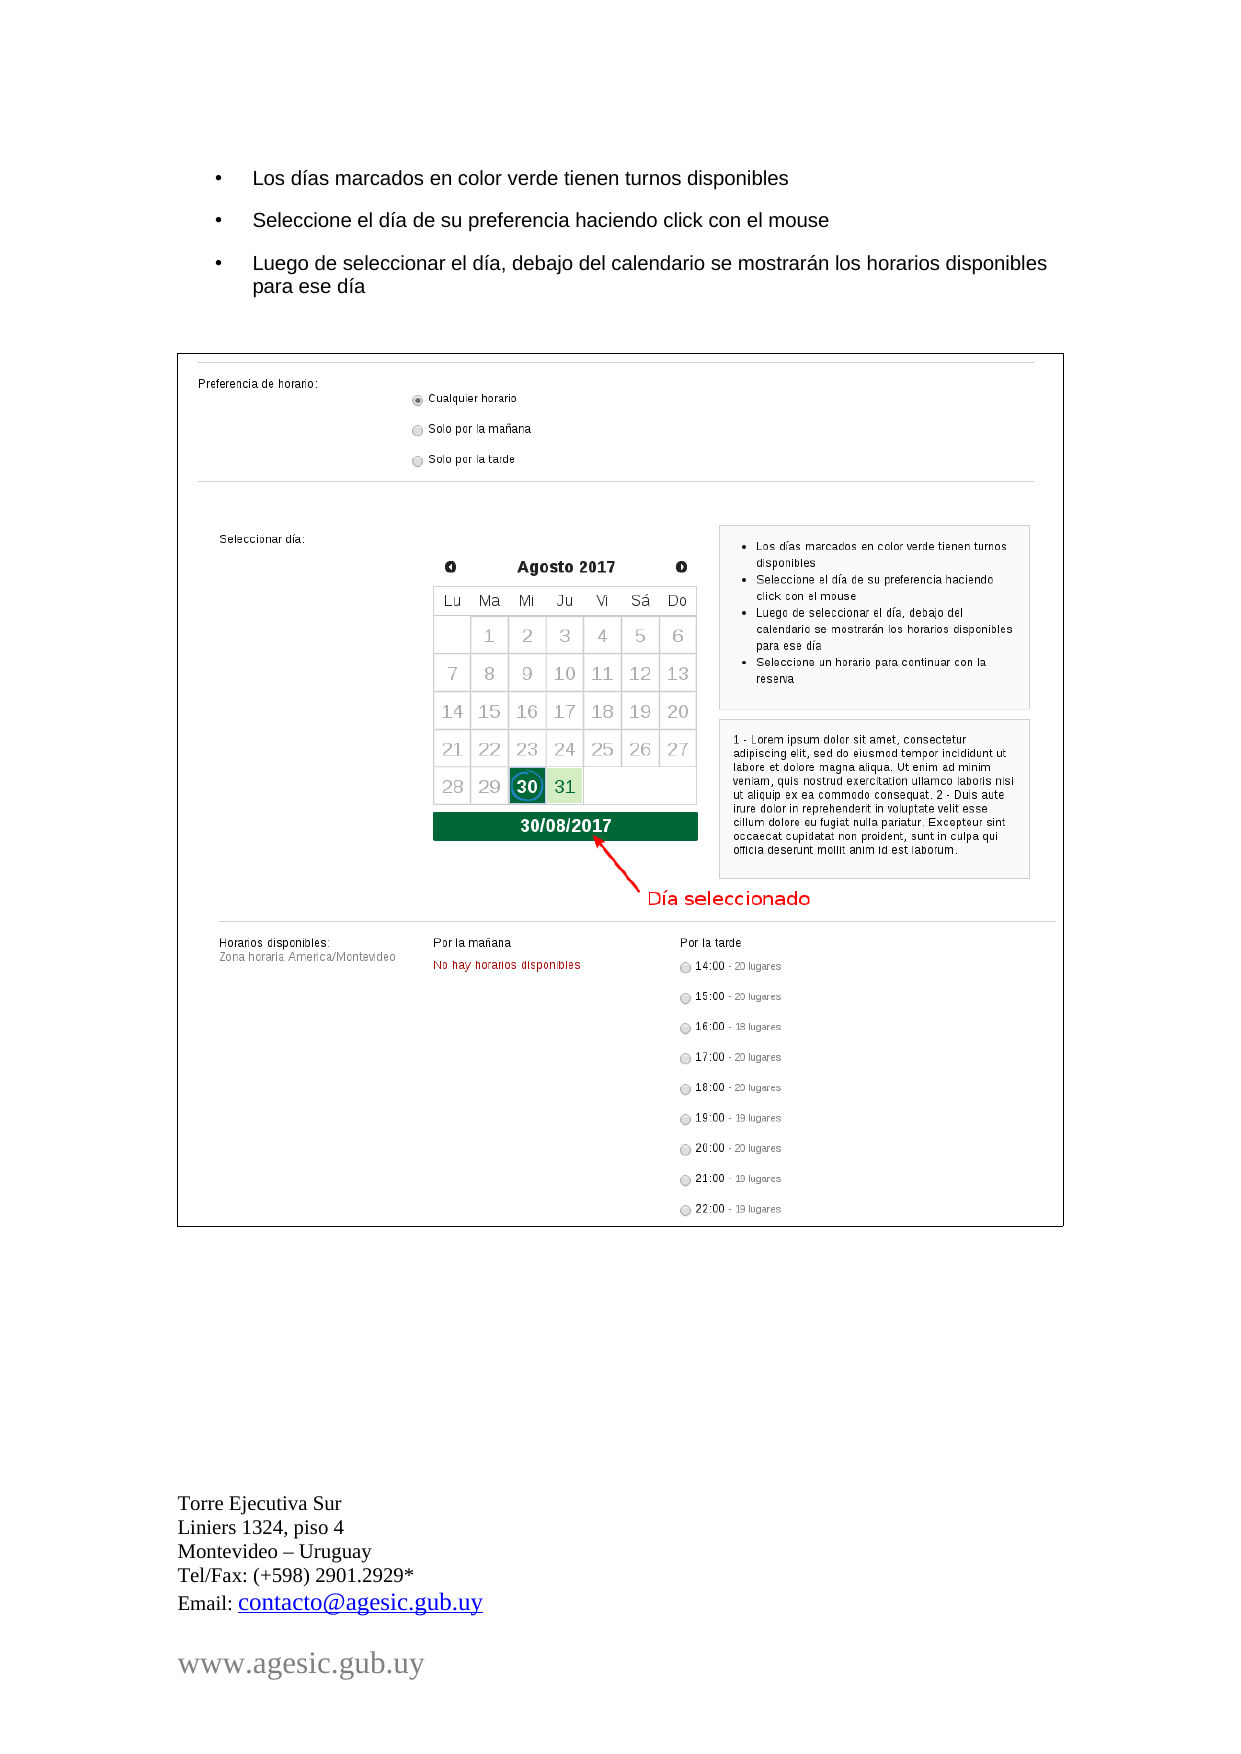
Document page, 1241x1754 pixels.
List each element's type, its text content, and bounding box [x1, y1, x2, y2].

list Luego de seleccionar el día, debajo del calendario se mostrarán los horarios disponibles para ese día [215, 251, 1063, 298]
list Los días marcados en color verde tienen turnos disponibles [215, 166, 1063, 190]
picture [180, 355, 1060, 1224]
list Seleccione el día de su preferencia haciendo click con el mouse [215, 209, 1063, 232]
